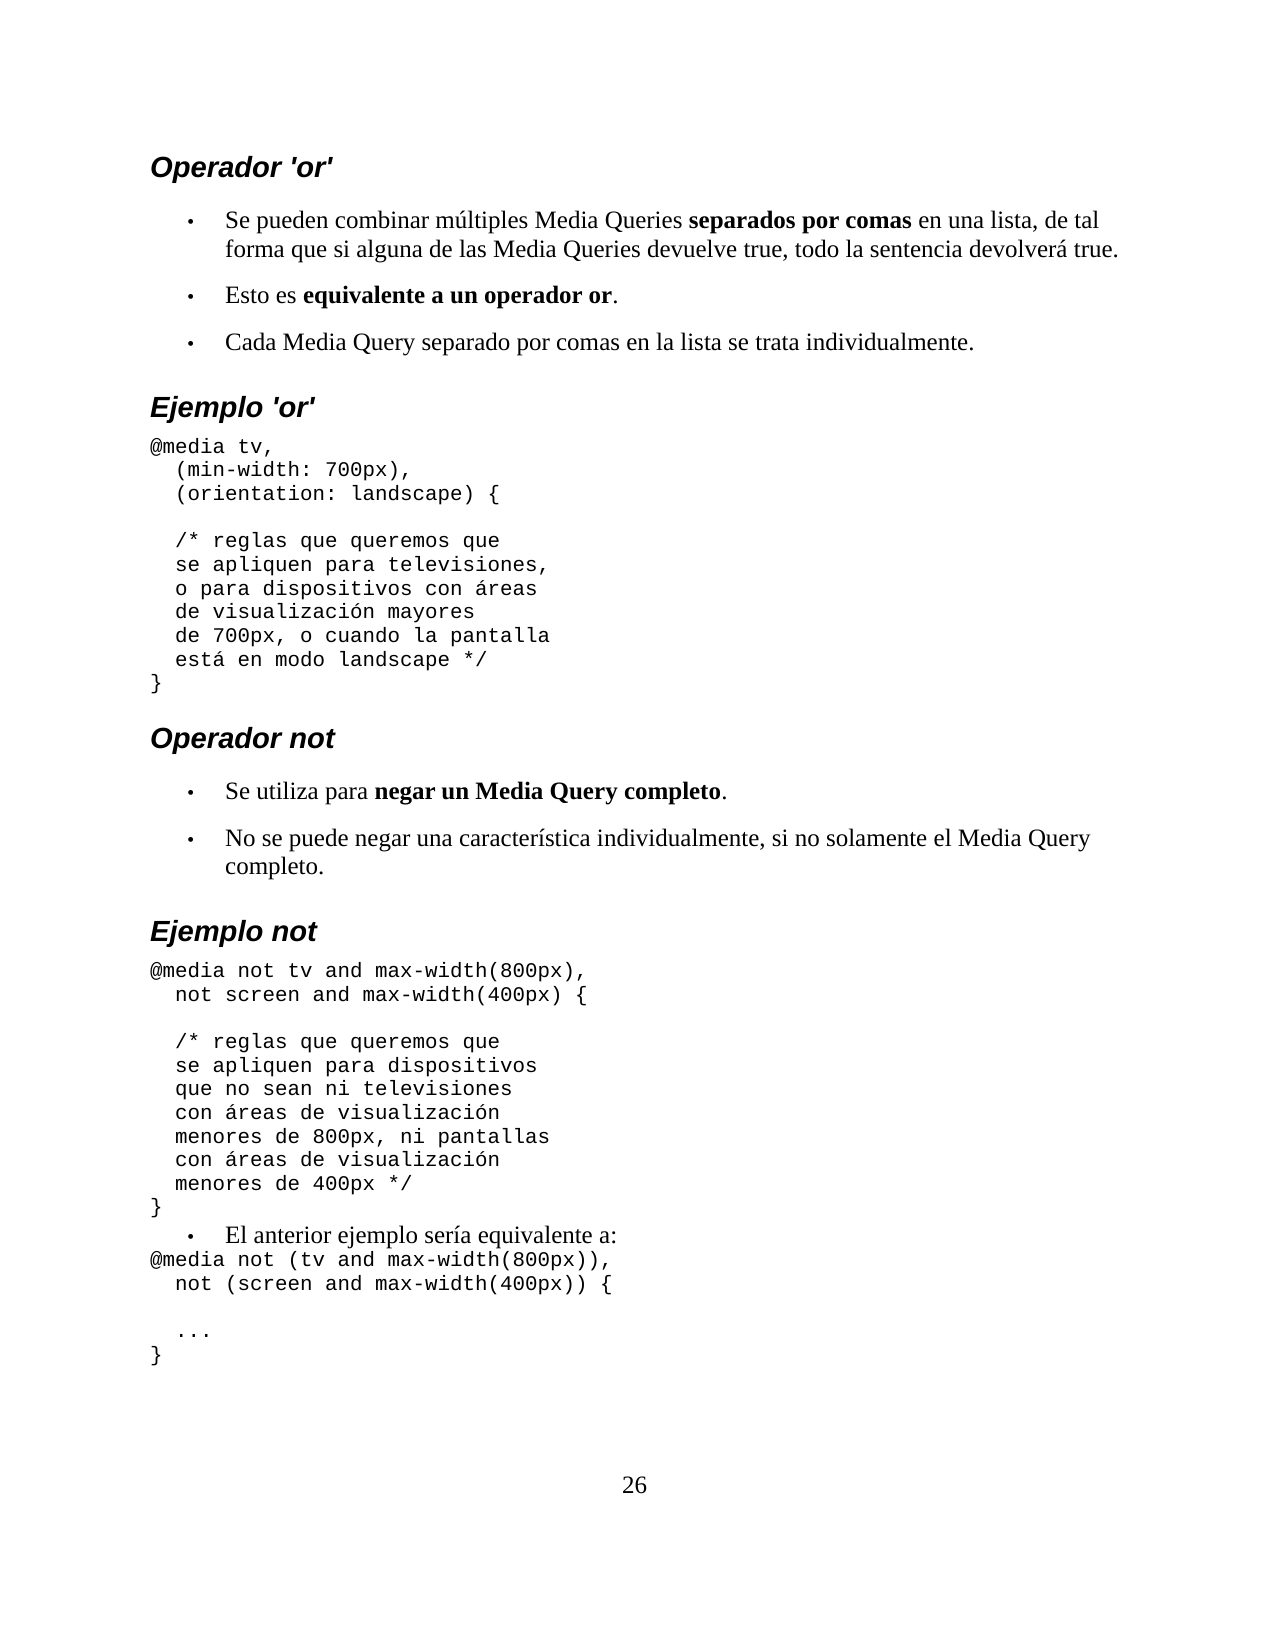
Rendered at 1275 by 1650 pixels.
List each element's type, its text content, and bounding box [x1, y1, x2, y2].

subtitle Ejemplo 'or' [150, 390, 1125, 423]
text (orientation: landscape) { [150, 483, 1125, 507]
text ... [150, 1320, 1125, 1343]
text (min-width: 700px), [150, 459, 1125, 483]
text menores de 400px */ [150, 1173, 1125, 1197]
subtitle Operador not [150, 721, 1125, 754]
list Cada Media Query separado por comas en la lista se trata individualmente. [187, 327, 1125, 356]
list El anterior ejemplo sería equivalente a: [187, 1220, 1125, 1249]
list Se pueden combinar múltiples Media Queries separados por comas en una lista, de tal forma que si alguna de las Media Queries devuelve true, todo la sentencia devolverá true. [187, 205, 1125, 262]
text @media tv, [150, 436, 1125, 459]
subtitle Operador 'or' [150, 150, 1125, 183]
list Se utiliza para negar un Media Query completo. [187, 776, 1125, 805]
text not (screen and max-width(400px)) { [150, 1273, 1125, 1296]
text se apliquen para televisiones, [150, 554, 1125, 578]
text con áreas de visualización [150, 1102, 1125, 1126]
text de visualización mayores [150, 601, 1125, 625]
text de 700px, o cuando la pantalla [150, 625, 1125, 649]
text con áreas de visualización [150, 1149, 1125, 1173]
text que no sean ni televisiones [150, 1078, 1125, 1102]
text @media not tv and max-width(800px), [150, 960, 1125, 984]
text menores de 800px, ni pantallas [150, 1126, 1125, 1149]
text o para dispositivos con áreas [150, 578, 1125, 601]
list No se puede negar una característica individualmente, si no solamente el Media Query completo. [187, 823, 1125, 880]
text /* reglas que queremos que [150, 1031, 1125, 1055]
text /* reglas que queremos que [150, 530, 1125, 554]
text } [150, 672, 1125, 696]
list Esto es equivalente a un operador or. [187, 280, 1125, 309]
text se apliquen para dispositivos [150, 1055, 1125, 1078]
subtitle Ejemplo not [150, 914, 1125, 948]
text @media not (tv and max-width(800px)), [150, 1249, 1125, 1273]
text } [150, 1197, 1125, 1220]
text está en modo landscape */ [150, 649, 1125, 672]
text } [150, 1343, 1125, 1367]
text not screen and max-width(400px) { [150, 984, 1125, 1007]
